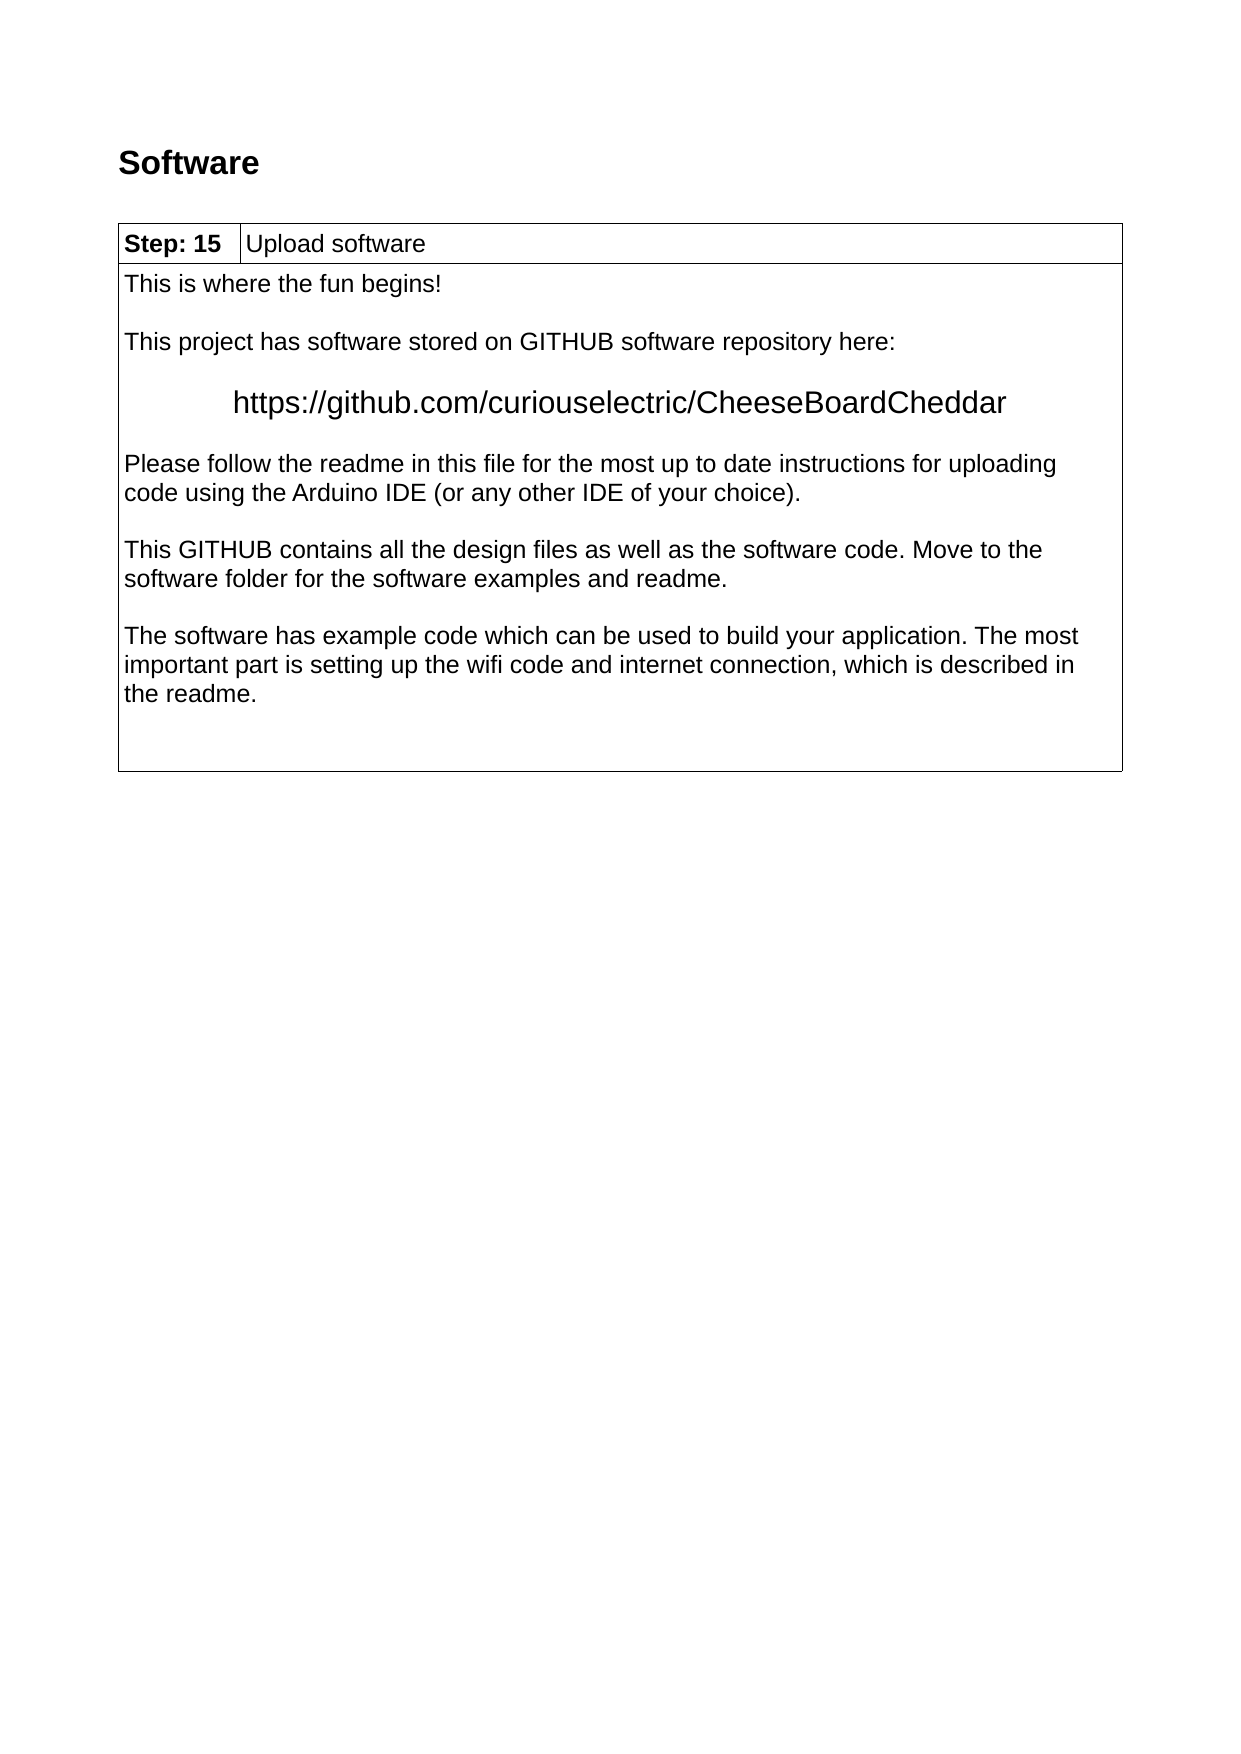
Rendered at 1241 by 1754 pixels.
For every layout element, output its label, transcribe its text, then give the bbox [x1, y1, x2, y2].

subtitle Software [118, 143, 1122, 182]
table_header Step: 15 [119, 224, 240, 263]
table_header Upload software [241, 224, 1122, 263]
table_cell This is where the fun begins! This project has software stored on GITHUB software repository here: https://github.com/curiouselectric/CheeseBoardCheddar Please follow the readme in this file for the most up to date instructions for uploading code using the Arduino IDE (or any other IDE of your choice). This GITHUB contains all the design files as well as the software code. Move to the software folder for the software examples and readme. The software has example code which can be used to build your application. The most important part is setting up the wifi code and internet connection, which is described in the readme. [119, 264, 1122, 771]
